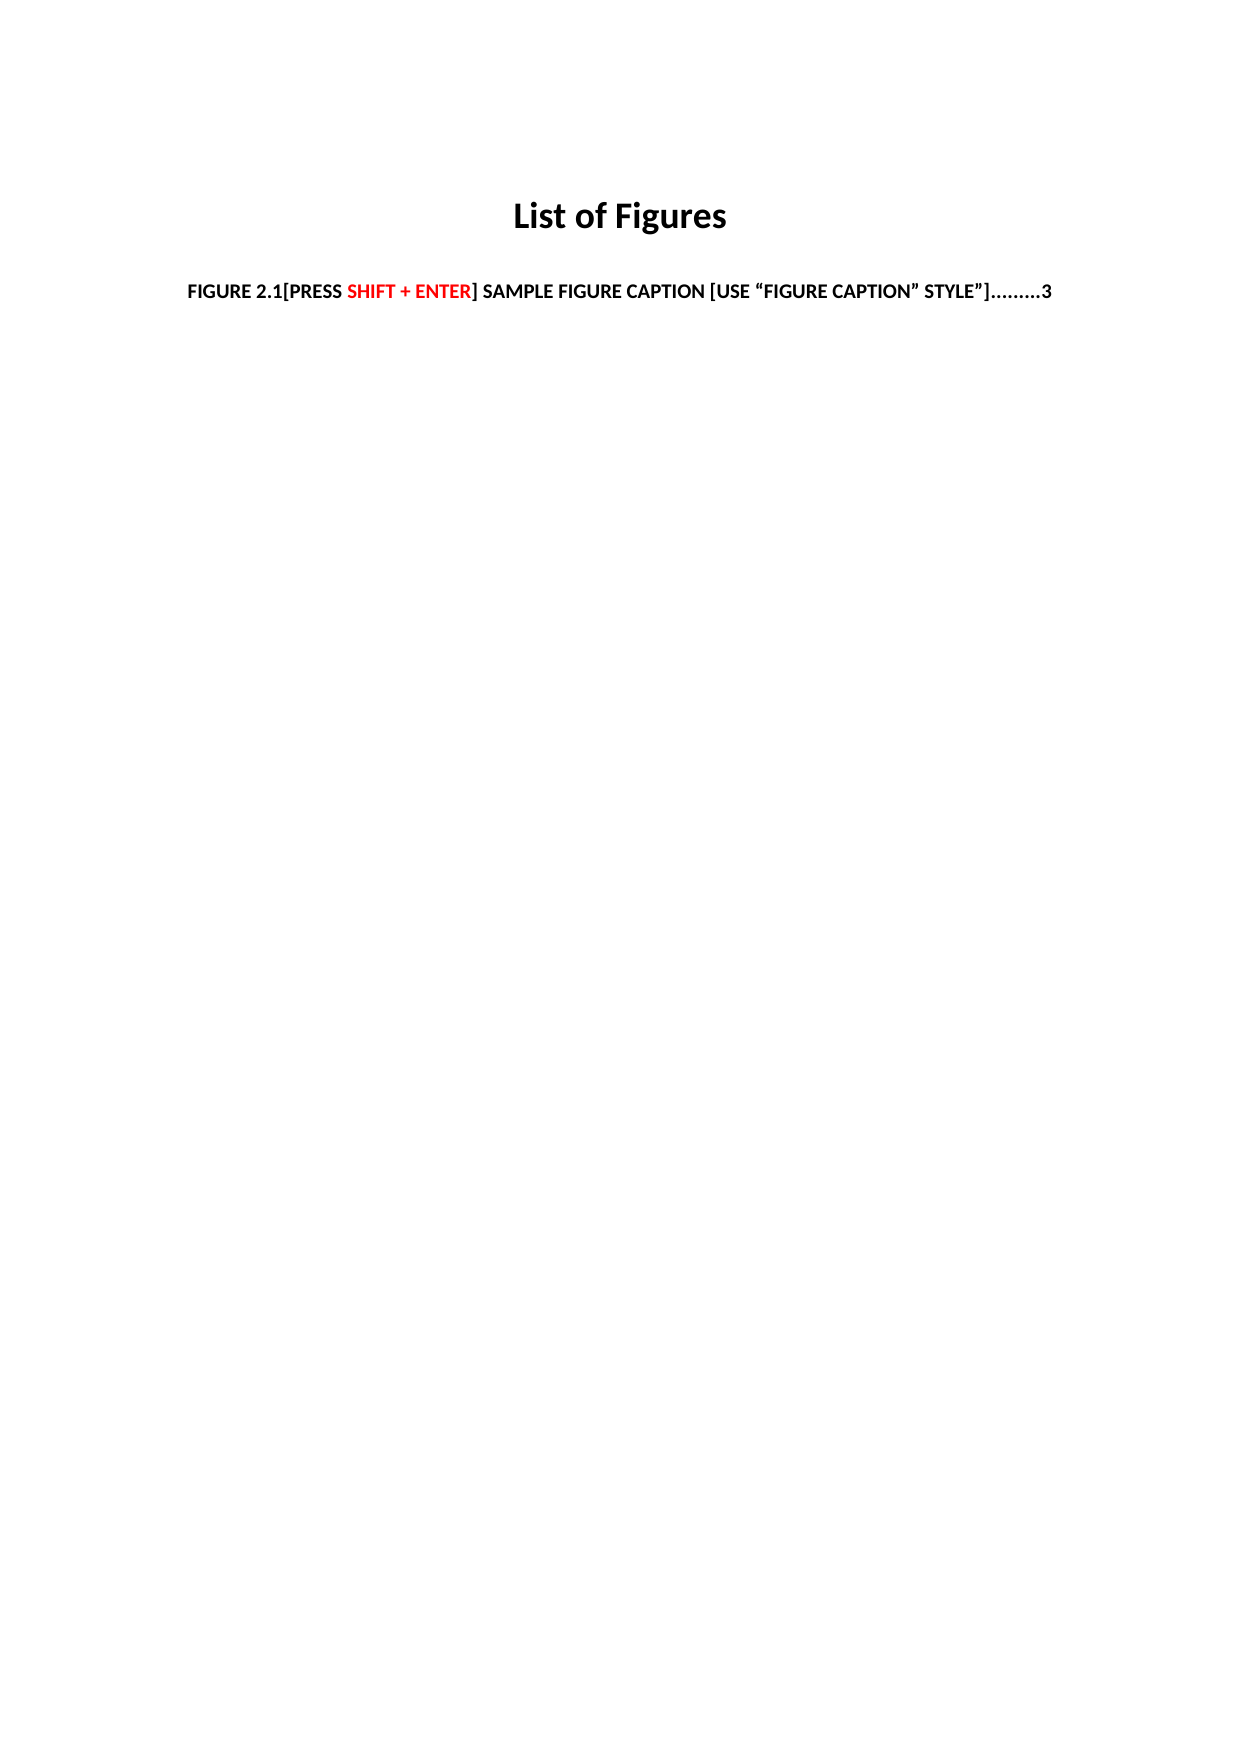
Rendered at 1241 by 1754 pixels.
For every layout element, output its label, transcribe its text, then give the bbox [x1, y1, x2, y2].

subtitle List of Figures [187, 187, 1053, 237]
text Figure 2.1[press Shift + Enter] Sample Figure Caption [Use “Figure Caption” Style”] 3 [187, 254, 1053, 304]
